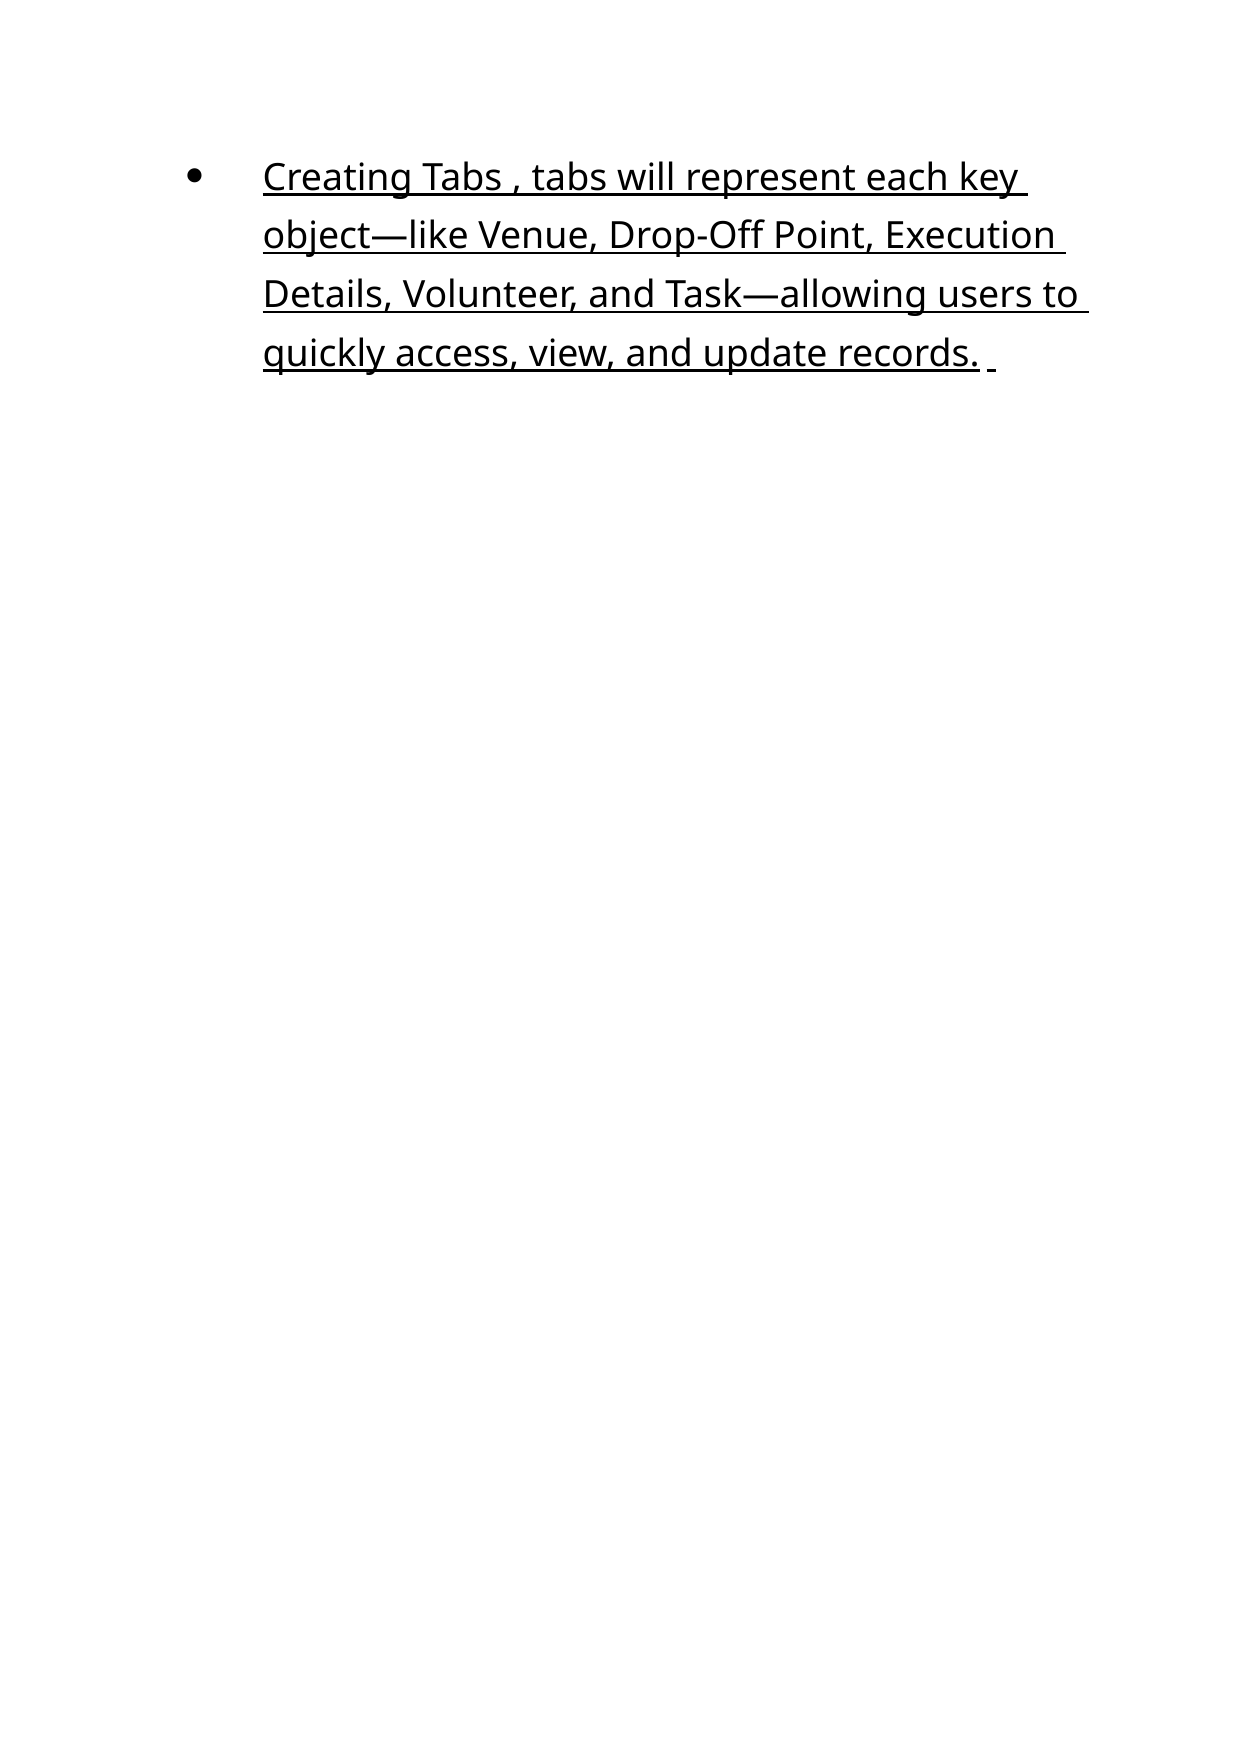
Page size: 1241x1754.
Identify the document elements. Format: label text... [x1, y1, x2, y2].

list Creating Tabs , tabs will represent each key object—like Venue, Drop-Off Point, Execution Details, Volunteer, and Task—allowing users to quickly access, view, and update records. [187, 150, 1090, 377]
